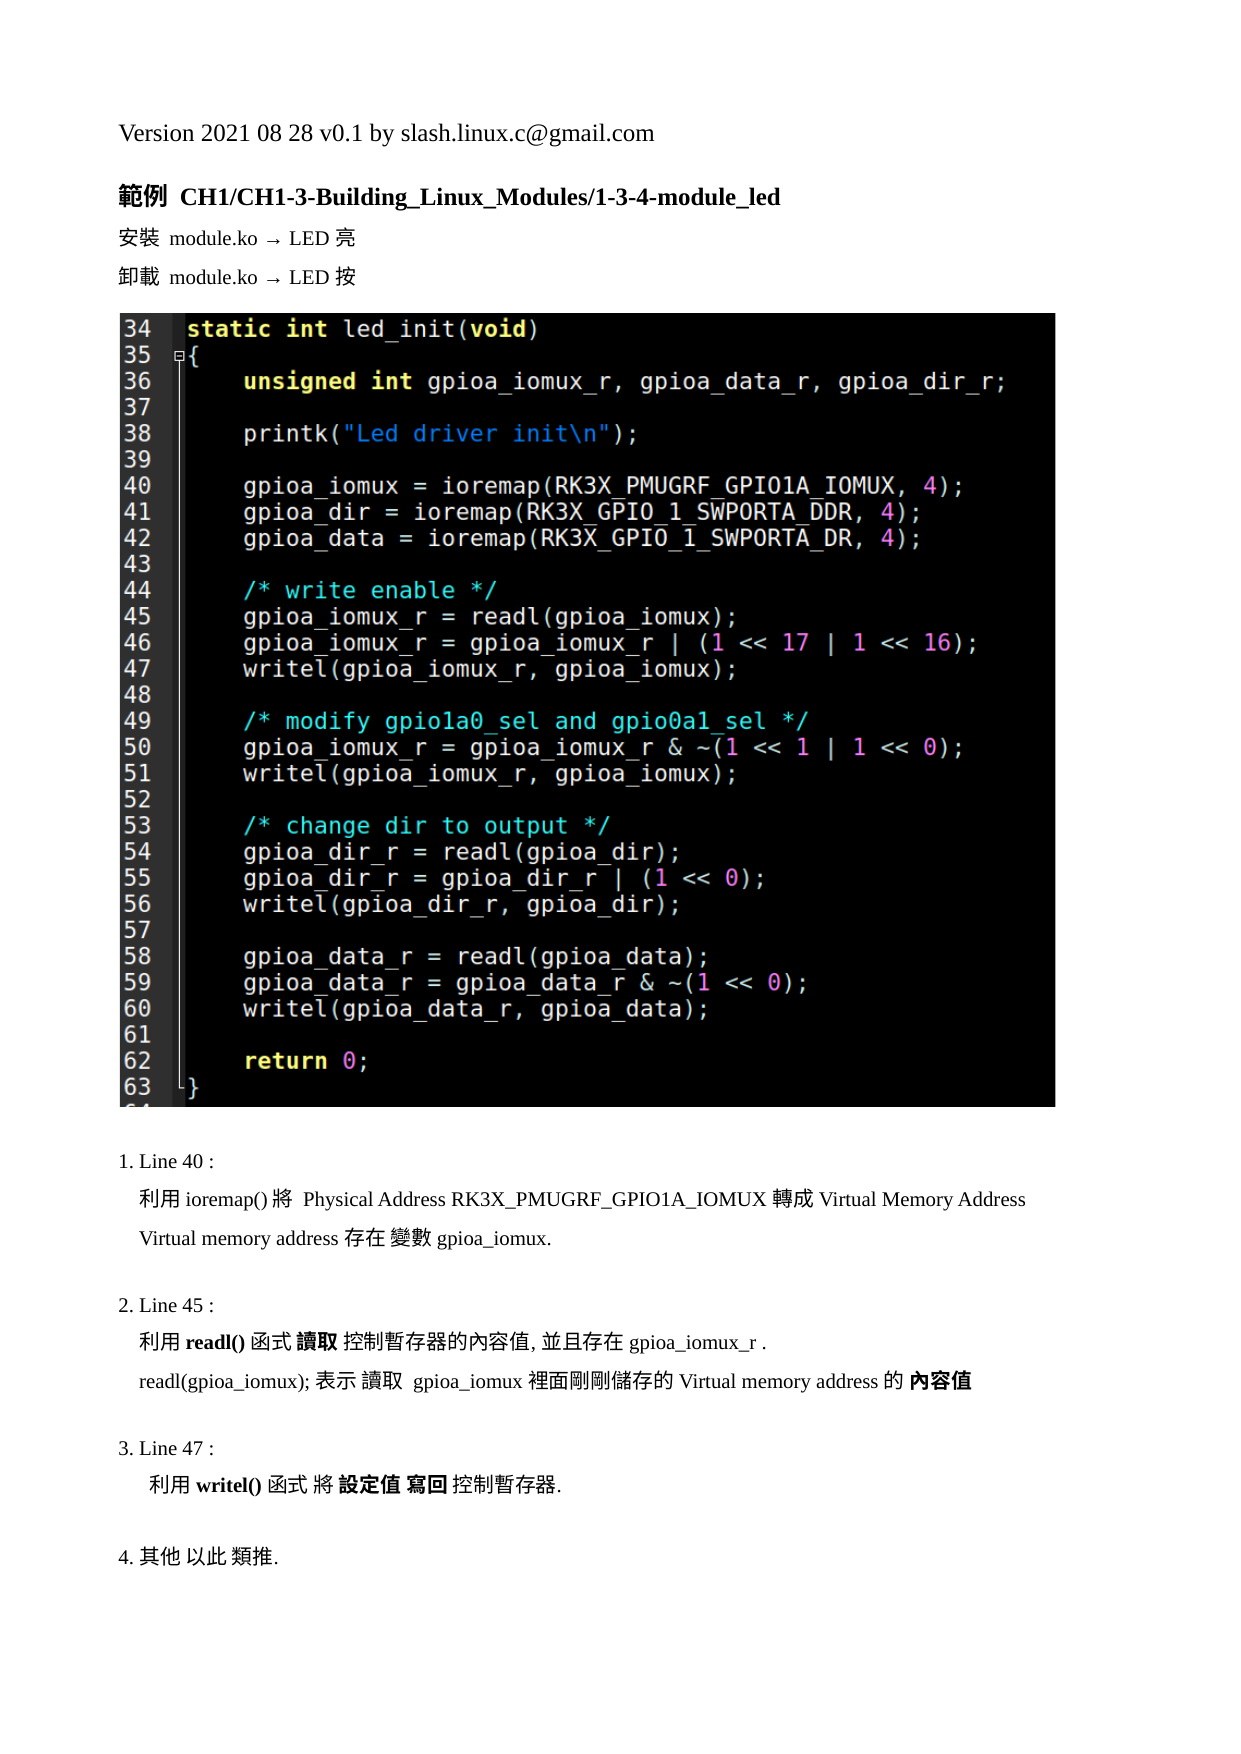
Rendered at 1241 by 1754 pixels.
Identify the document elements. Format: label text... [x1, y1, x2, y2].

text 4. 其他 以此 類推. [118, 1540, 1122, 1570]
text 1. Line 40 : [118, 1149, 1122, 1173]
text 利用 readl() 函式 讀取 控制暫存器的內容值, 並且存在 gpioa_iomux_r . [118, 1325, 1122, 1355]
text 安裝 module.ko → LED 亮 [118, 221, 1122, 251]
text 2. Line 45 : [118, 1292, 1122, 1317]
text 卸載 module.ko → LED 按 [118, 260, 1122, 290]
text 利用 writel() 函式 將 設定值 寫回 控制暫存器. [118, 1468, 1122, 1498]
text 利用 ioremap() 將 Physical Address RK3X_PMUGRF_GPIO1A_IOMUX 轉成 Virtual Memory Address [118, 1182, 1122, 1212]
text 範例 CH1/CH1-3-Building_Linux_Modules/1-3-4-module_led [118, 176, 1122, 213]
text Virtual memory address 存在 變數 gpioa_iomux. [118, 1221, 1122, 1251]
text readl(gpioa_iomux); 表示 讀取 gpioa_iomux 裡面剛剛儲存的 Virtual memory address 的 內容值 [118, 1364, 1122, 1394]
picture [119, 313, 1056, 1107]
text 3. Line 47 : [118, 1436, 1122, 1460]
